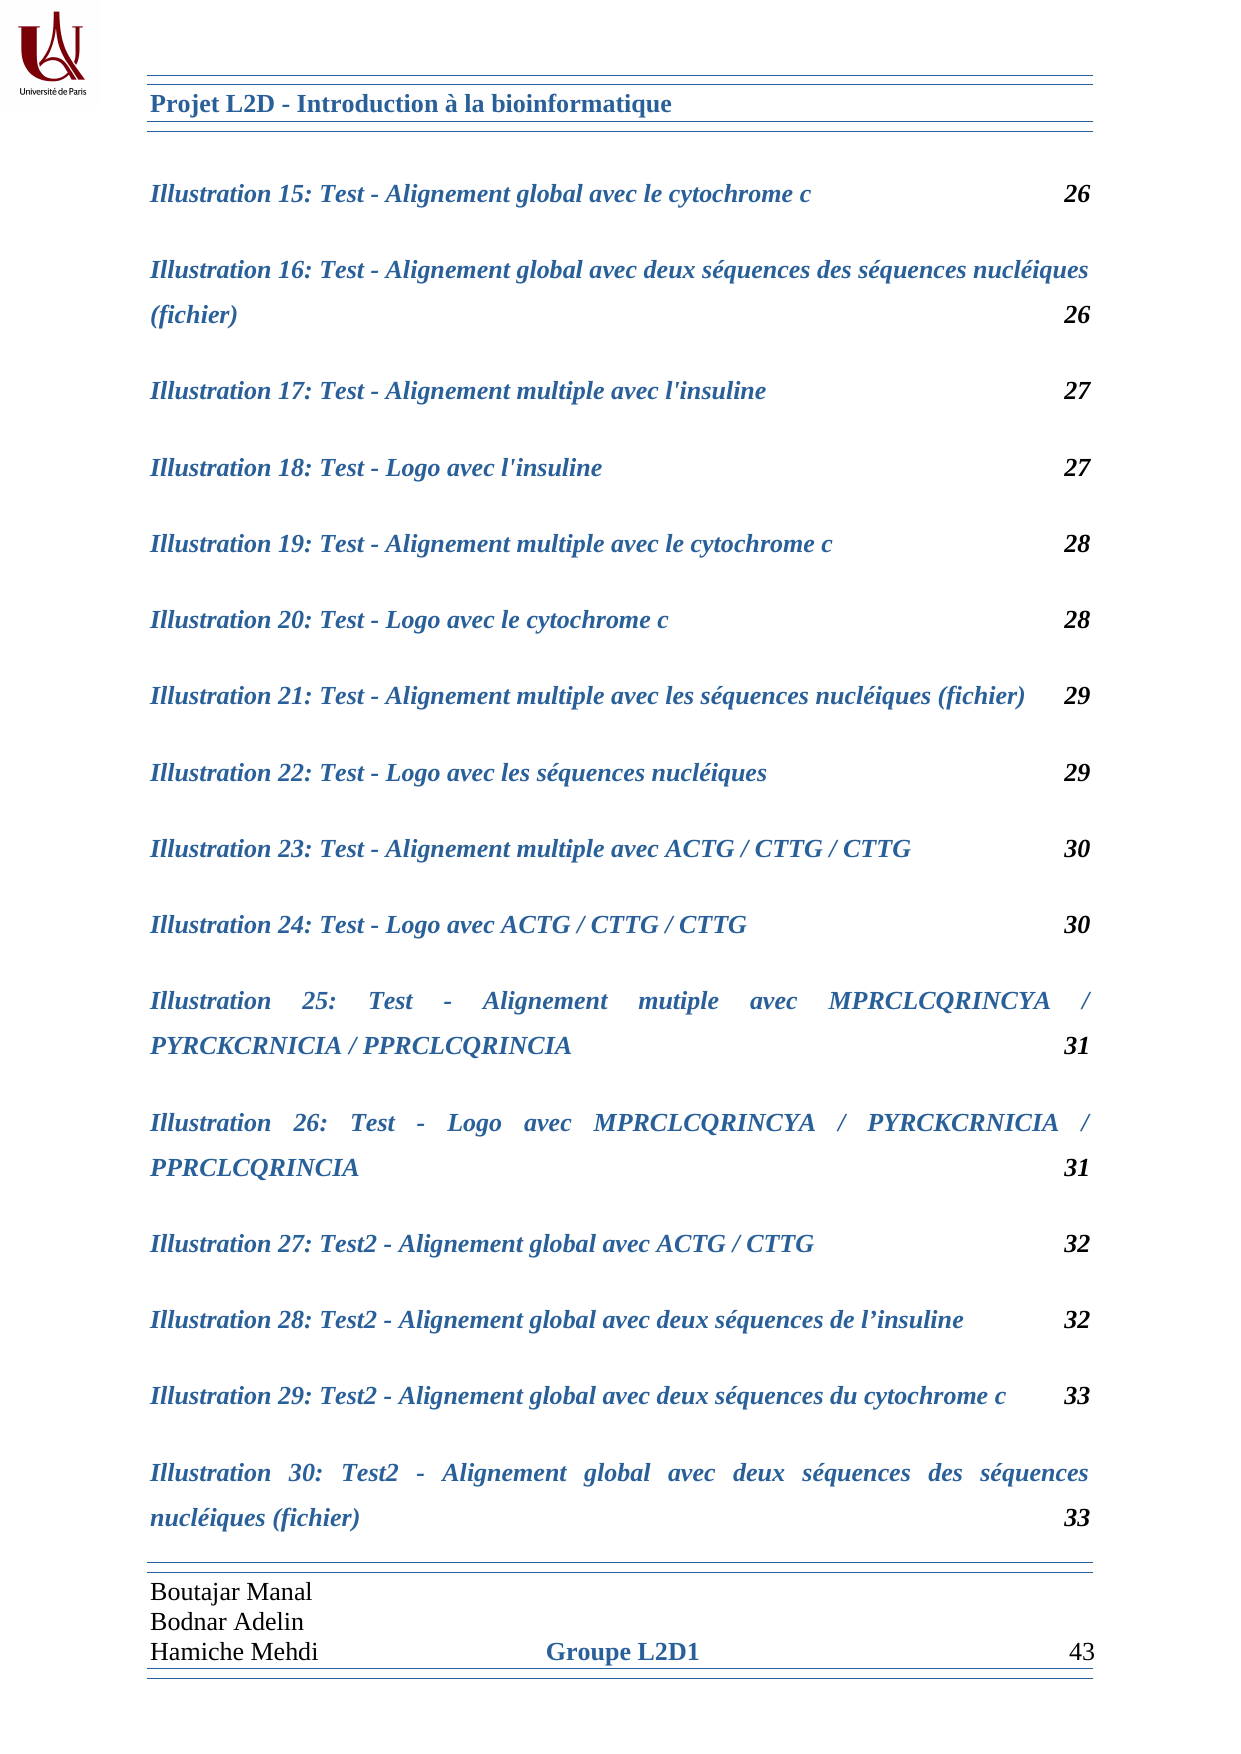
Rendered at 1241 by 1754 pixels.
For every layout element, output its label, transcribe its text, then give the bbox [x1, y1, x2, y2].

text Illustration 26: Test - Logo avec MPRCLCQRINCYA / PYRCKCRNICIA / PPRCLCQRINCIA 31 [150, 1107, 1090, 1182]
text Illustration 15: Test - Alignement global avec le cytochrome c 26 [150, 178, 1090, 208]
text Illustration 28: Test2 - Alignement global avec deux séquences de l’insuline 32 [150, 1304, 1090, 1334]
text Illustration 29: Test2 - Alignement global avec deux séquences du cytochrome c 33 [150, 1380, 1090, 1410]
text Illustration 19: Test - Alignement multiple avec le cytochrome c 28 [150, 528, 1090, 558]
text Illustration 21: Test - Alignement multiple avec les séquences nucléiques (fichier) 29 [150, 680, 1090, 710]
text Illustration 23: Test - Alignement multiple avec ACTG / CTTG / CTTG 30 [150, 833, 1090, 863]
text Illustration 20: Test - Logo avec le cytochrome c 28 [150, 604, 1090, 634]
text Illustration 30: Test2 - Alignement global avec deux séquences des séquences nucléiques (fichier) 33 [150, 1457, 1090, 1532]
text Illustration 18: Test - Logo avec l'insuline 27 [150, 452, 1090, 482]
text Illustration 22: Test - Logo avec les séquences nucléiques 29 [150, 757, 1090, 787]
text Illustration 17: Test - Alignement multiple avec l'insuline 27 [150, 375, 1090, 405]
text Illustration 27: Test2 - Alignement global avec ACTG / CTTG 32 [150, 1228, 1090, 1258]
text Illustration 25: Test - Alignement mutiple avec MPRCLCQRINCYA / PYRCKCRNICIA / PPRCLCQRINCIA 31 [150, 985, 1090, 1060]
picture [0, 0, 101, 107]
text Illustration 16: Test - Alignement global avec deux séquences des séquences nucléiques (fichier) 26 [150, 254, 1090, 329]
text Illustration 24: Test - Logo avec ACTG / CTTG / CTTG 30 [150, 909, 1090, 939]
